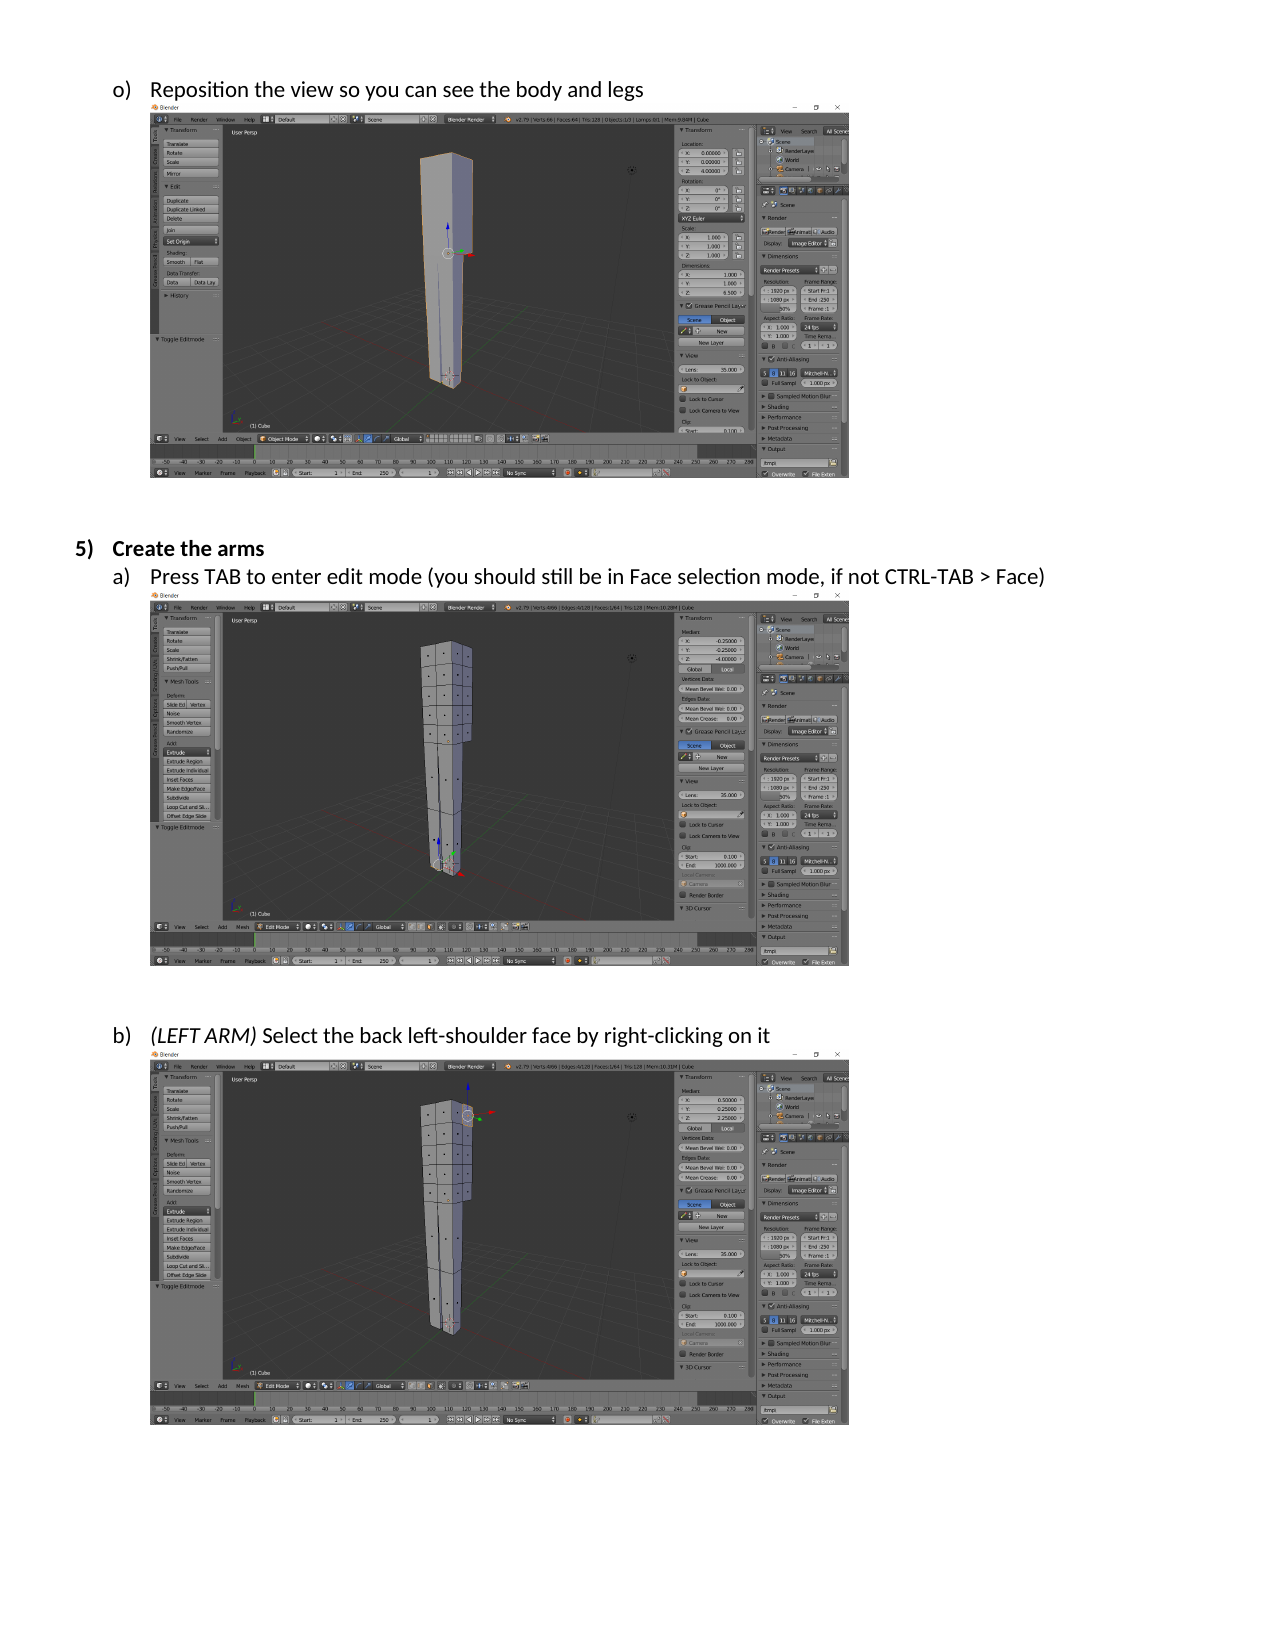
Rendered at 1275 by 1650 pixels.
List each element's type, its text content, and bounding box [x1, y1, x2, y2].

list Create the arms [75, 534, 1200, 562]
list Press TAB to enter edit mode (you should still be in Face selection mode, if not CTRL-TAB > Face) [112, 562, 1200, 965]
list Reposition the view so you can see the body and legs [112, 75, 1200, 478]
list (LEFT ARM) Select the back left-shoulder face by right-clicking on it [112, 1021, 1200, 1424]
